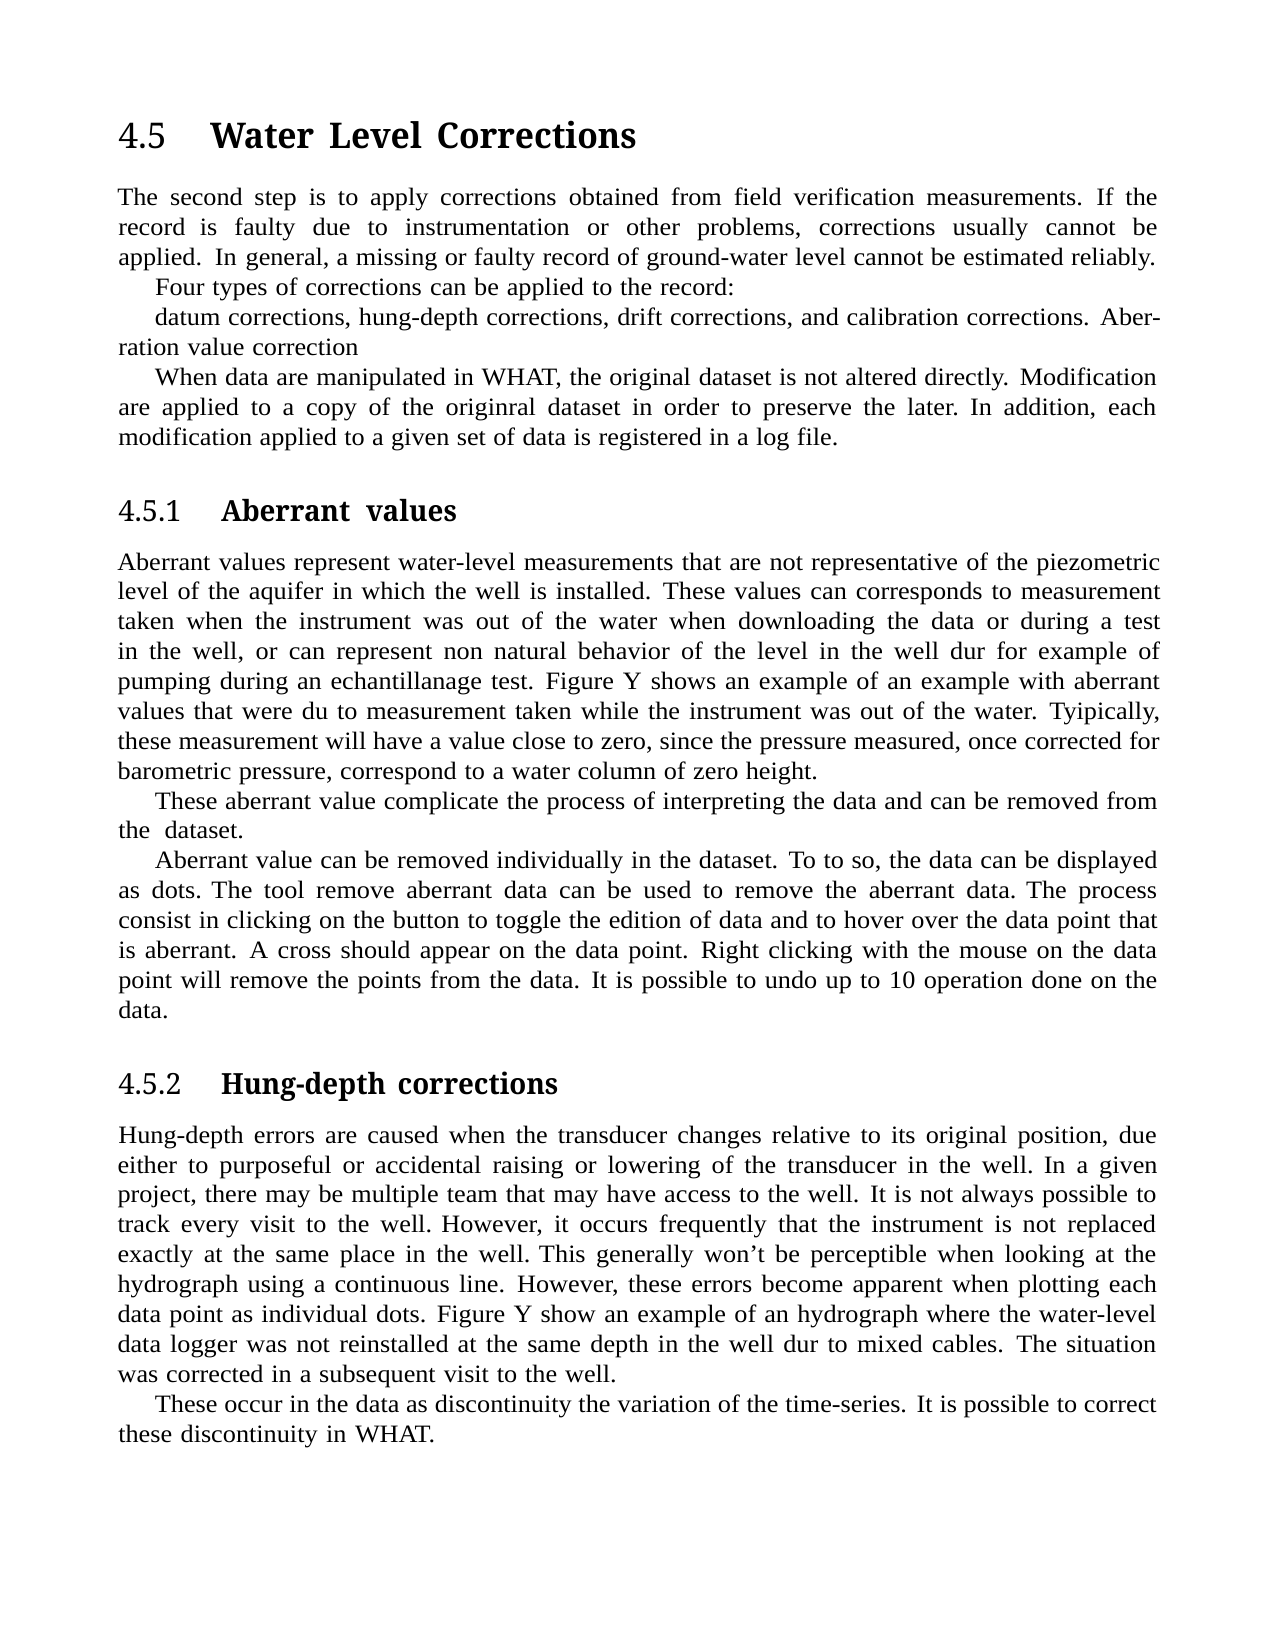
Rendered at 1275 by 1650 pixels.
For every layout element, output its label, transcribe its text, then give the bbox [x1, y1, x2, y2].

text These occur in the data as discontinuity the variation of the time-series. It is possible to correct these discontinuity in WHAT. [118, 1389, 1158, 1447]
text Aberrant value can be removed individually in the dataset. To to so, the data can be displayed as dots. The tool remove aberrant data can be used to remove the aberrant data. The process consist in clicking on the button to toggle the edition of data and to hover over the data point that is aberrant. A cross should appear on the data point. Right clicking with the mouse on the data point will remove the points from the data. It is possible to undo up to 10 operation done on the data. [118, 846, 1158, 1024]
list Water Level Corrections [118, 111, 1173, 159]
list Aberrant values [118, 490, 1173, 530]
text When data are manipulated in WHAT, the original dataset is not altered directly. Modification are applied to a copy of the originral dataset in order to preserve the later. In addition, each modification applied to a given set of data is registered in a log file. [118, 362, 1157, 451]
text The second step is to apply corrections obtained from field verification measurements. If the record is faulty due to instrumentation or other problems, corrections usually cannot be applied. In general, a missing or faulty record of ground-water level cannot be estimated reliably. [117, 182, 1157, 271]
text datum corrections, hung-depth corrections, drift corrections, and calibration corrections. Aber- ration value correction [118, 302, 1161, 361]
text These aberrant value complicate the process of interpreting the data and can be removed from the dataset. [118, 786, 1157, 844]
text Hung-depth errors are caused when the transducer changes relative to its original position, due either to purposeful or accidental raising or lowering of the transducer in the well. In a given project, there may be multiple team that may have access to the well. It is not always possible to track every visit to the well. However, it occurs frequently that the instrument is not replaced exactly at the same place in the well. This generally won’t be perceptible when looking at the hydrograph using a continuous line. However, these errors become apparent when plotting each data point as individual dots. Figure Y show an example of an hydrograph where the water-level data logger was not reinstalled at the same depth in the well dur to mixed cables. The situation was corrected in a subsequent visit to the well. [117, 1120, 1157, 1388]
list Hung-depth corrections [118, 1064, 1173, 1103]
text Aberrant values represent water-level measurements that are not representative of the piezometric level of the aquifer in which the well is installed. These values can corresponds to measurement taken when the instrument was out of the water when downloading the data or during a test in the well, or can represent non natural behavior of the level in the well dur for example of pumping during an echantillanage test. Figure Y shows an example of an example with aberrant values that were du to measurement taken while the instrument was out of the water. Tyipically, these measurement will have a value close to zero, since the pressure measured, once corrected for barometric pressure, correspond to a water column of zero height. [117, 547, 1160, 784]
text Four types of corrections can be applied to the record: [155, 272, 1173, 301]
